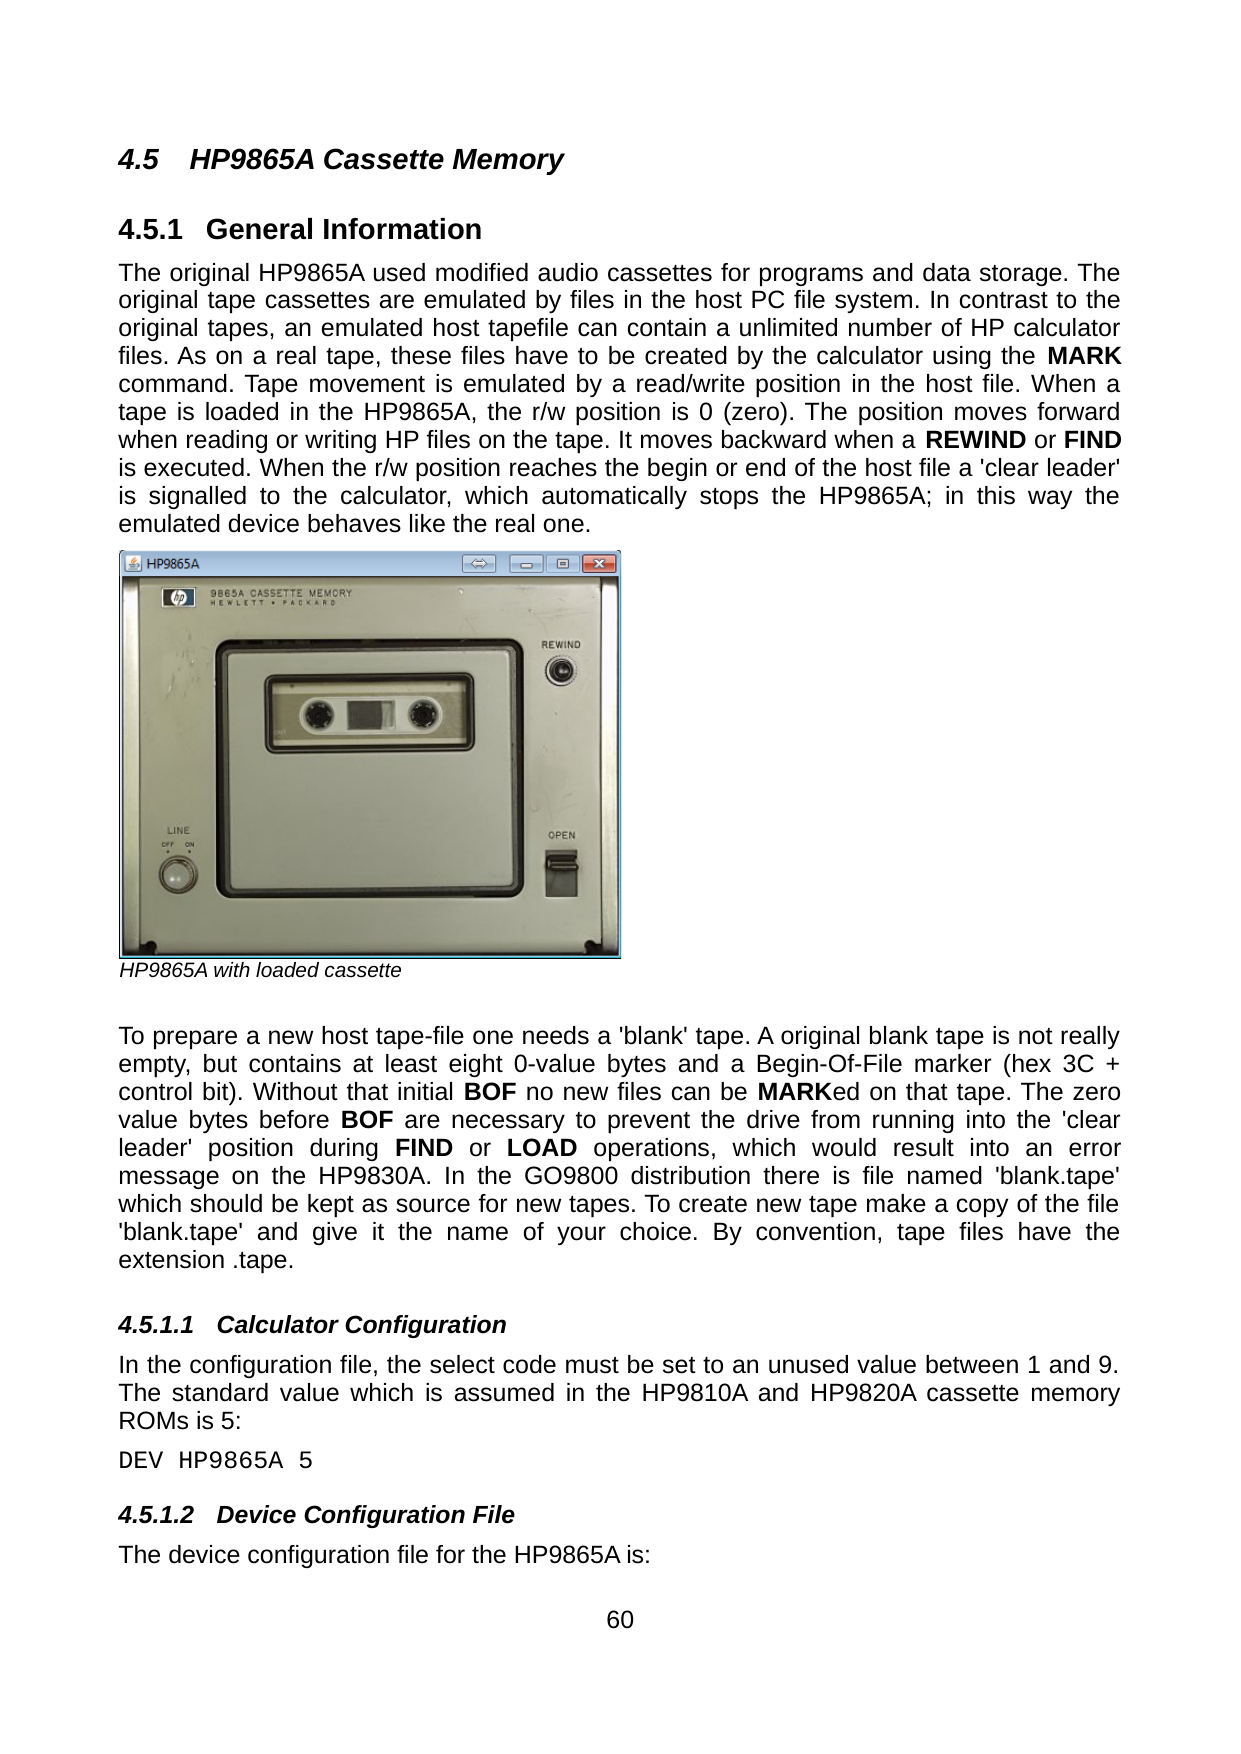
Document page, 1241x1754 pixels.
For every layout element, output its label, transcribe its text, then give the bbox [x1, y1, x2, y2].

picture [119, 550, 622, 959]
subtitle HP9865A Cassette Memory [118, 143, 1122, 176]
subtitle Calculator Configuration [118, 1311, 1122, 1338]
subtitle Device Configuration File [118, 1501, 1122, 1528]
text DEV HP9865A 5 [118, 1447, 1122, 1476]
text To prepare a new host tape-file one needs a 'blank' tape. A original blank tape is not really empty, but contains at least eight 0-value bytes and a Begin-Of-File marker (hex 3C + control bit). Without that initial BOF no new files can be MARKed on that tape. The zero value bytes before BOF are necessary to prevent the drive from running into the 'clear leader' position during FIND or LOAD operations, which would result into an error message on the HP9830A. In the GO9800 distribution there is file named 'blank.tape' which should be kept as source for new tapes. To create new tape make a copy of the file 'blank.tape' and give it the name of your choice. By convention, tape files have the extension .tape. [118, 1022, 1122, 1273]
subtitle General Information [118, 213, 1122, 246]
text The original HP9865A used modified audio cassettes for programs and data storage. The original tape cassettes are emulated by files in the host PC file system. In contrast to the original tapes, an emulated host tapefile can contain a unlimited number of HP calculator files. As on a real tape, these files have to be created by the calculator using the MARK command. Tape movement is emulated by a read/write position in the host file. When a tape is loaded in the HP9865A, the r/w position is 0 (zero). The position moves forward when reading or writing HP files on the tape. It moves backward when a REWIND or FIND is executed. When the r/w position reaches the begin or end of the host file a 'clear leader' is signalled to the calculator, which automatically stops the HP9865A; in this way the emulated device behaves like the real one. [118, 258, 1122, 537]
text HP9865A with loaded cassette [119, 959, 621, 982]
text In the configuration file, the select code must be set to an unused value between 1 and 9. The standard value which is assumed in the HP9810A and HP9820A cassette memory ROMs is 5: [118, 1351, 1122, 1435]
text The device configuration file for the HP9865A is: [118, 1541, 1122, 1569]
